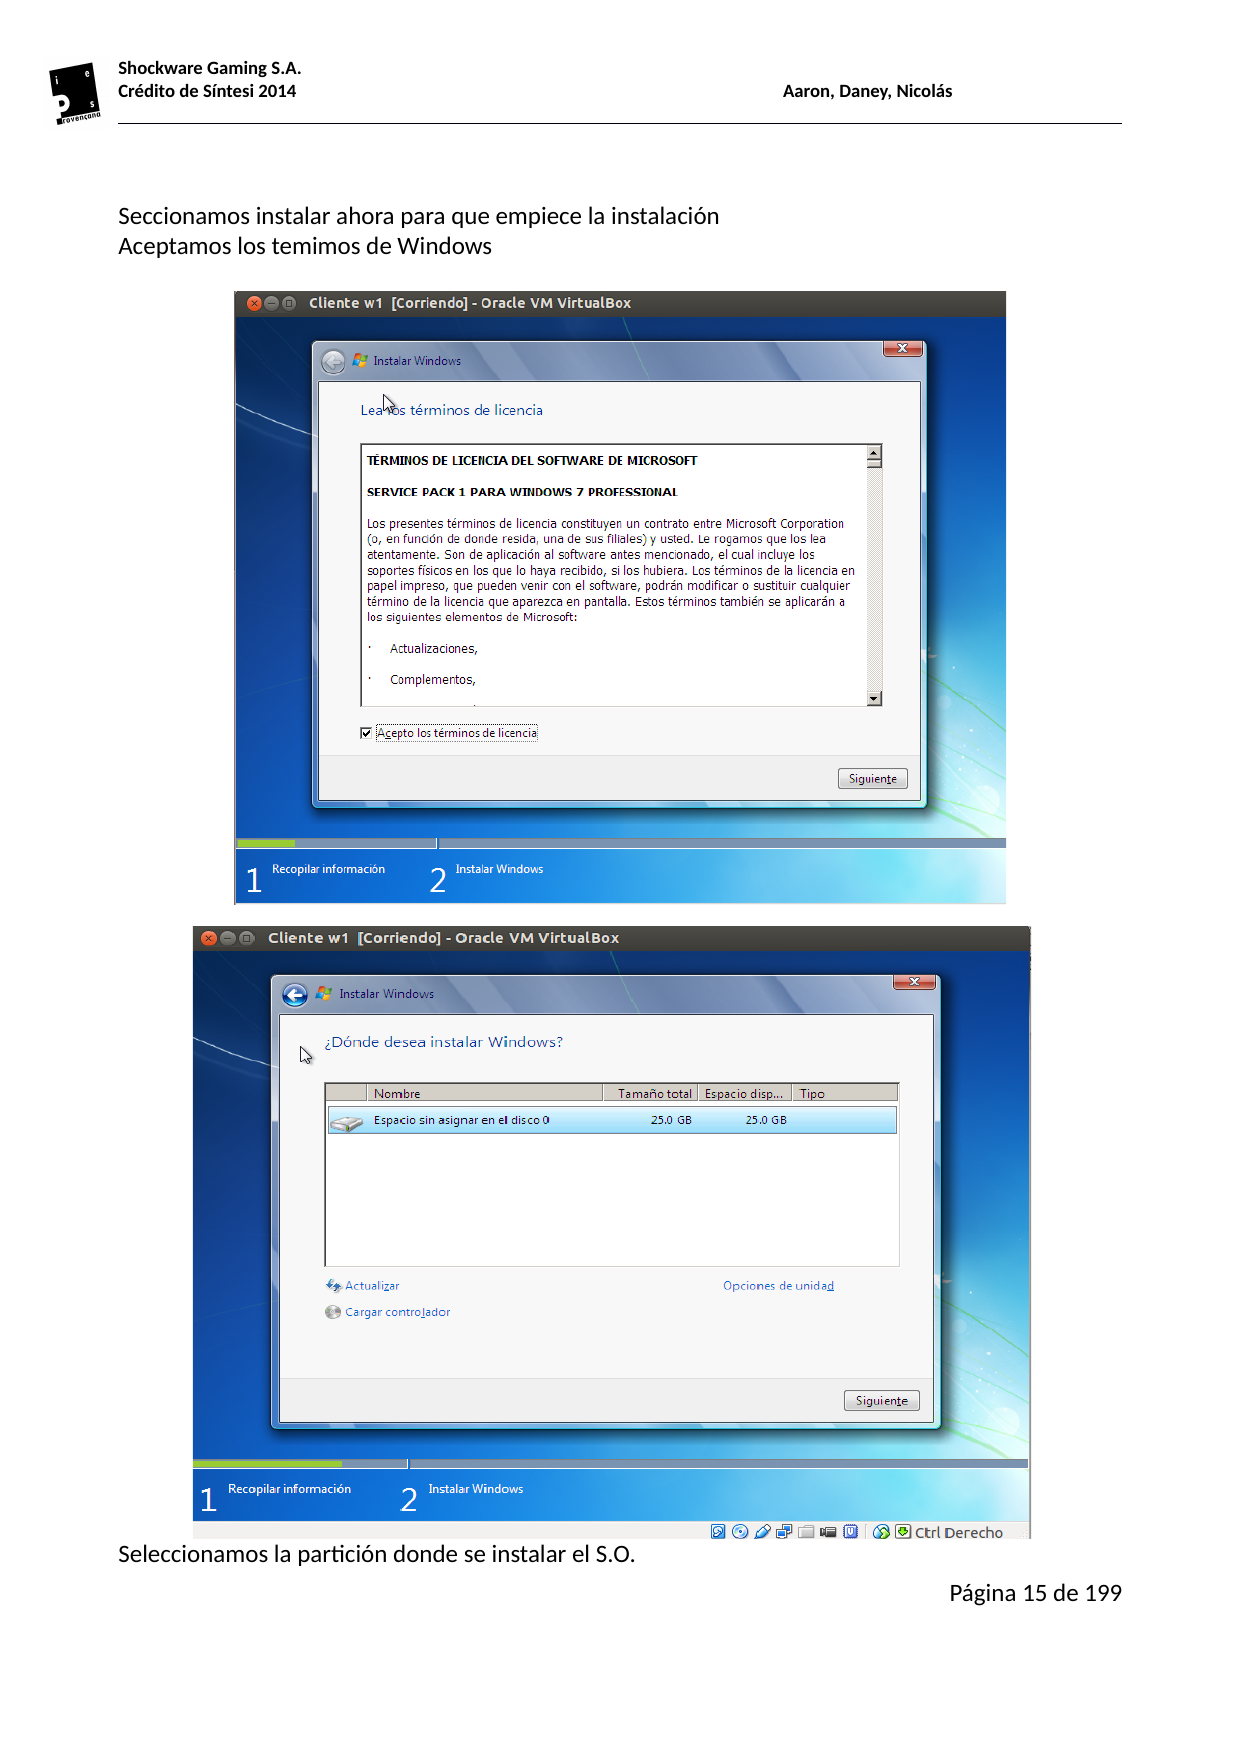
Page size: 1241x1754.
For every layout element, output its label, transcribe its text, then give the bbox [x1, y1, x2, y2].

text Seleccionamos la partición donde se instalar el S.O. [118, 352, 1122, 1569]
picture [43, 56, 110, 130]
text Aceptamos los temimos de Windows [118, 230, 1122, 261]
picture [234, 291, 1007, 905]
text Seccionamos instalar ahora para que empiece la instalación [118, 200, 1122, 230]
picture [192, 926, 1032, 1539]
